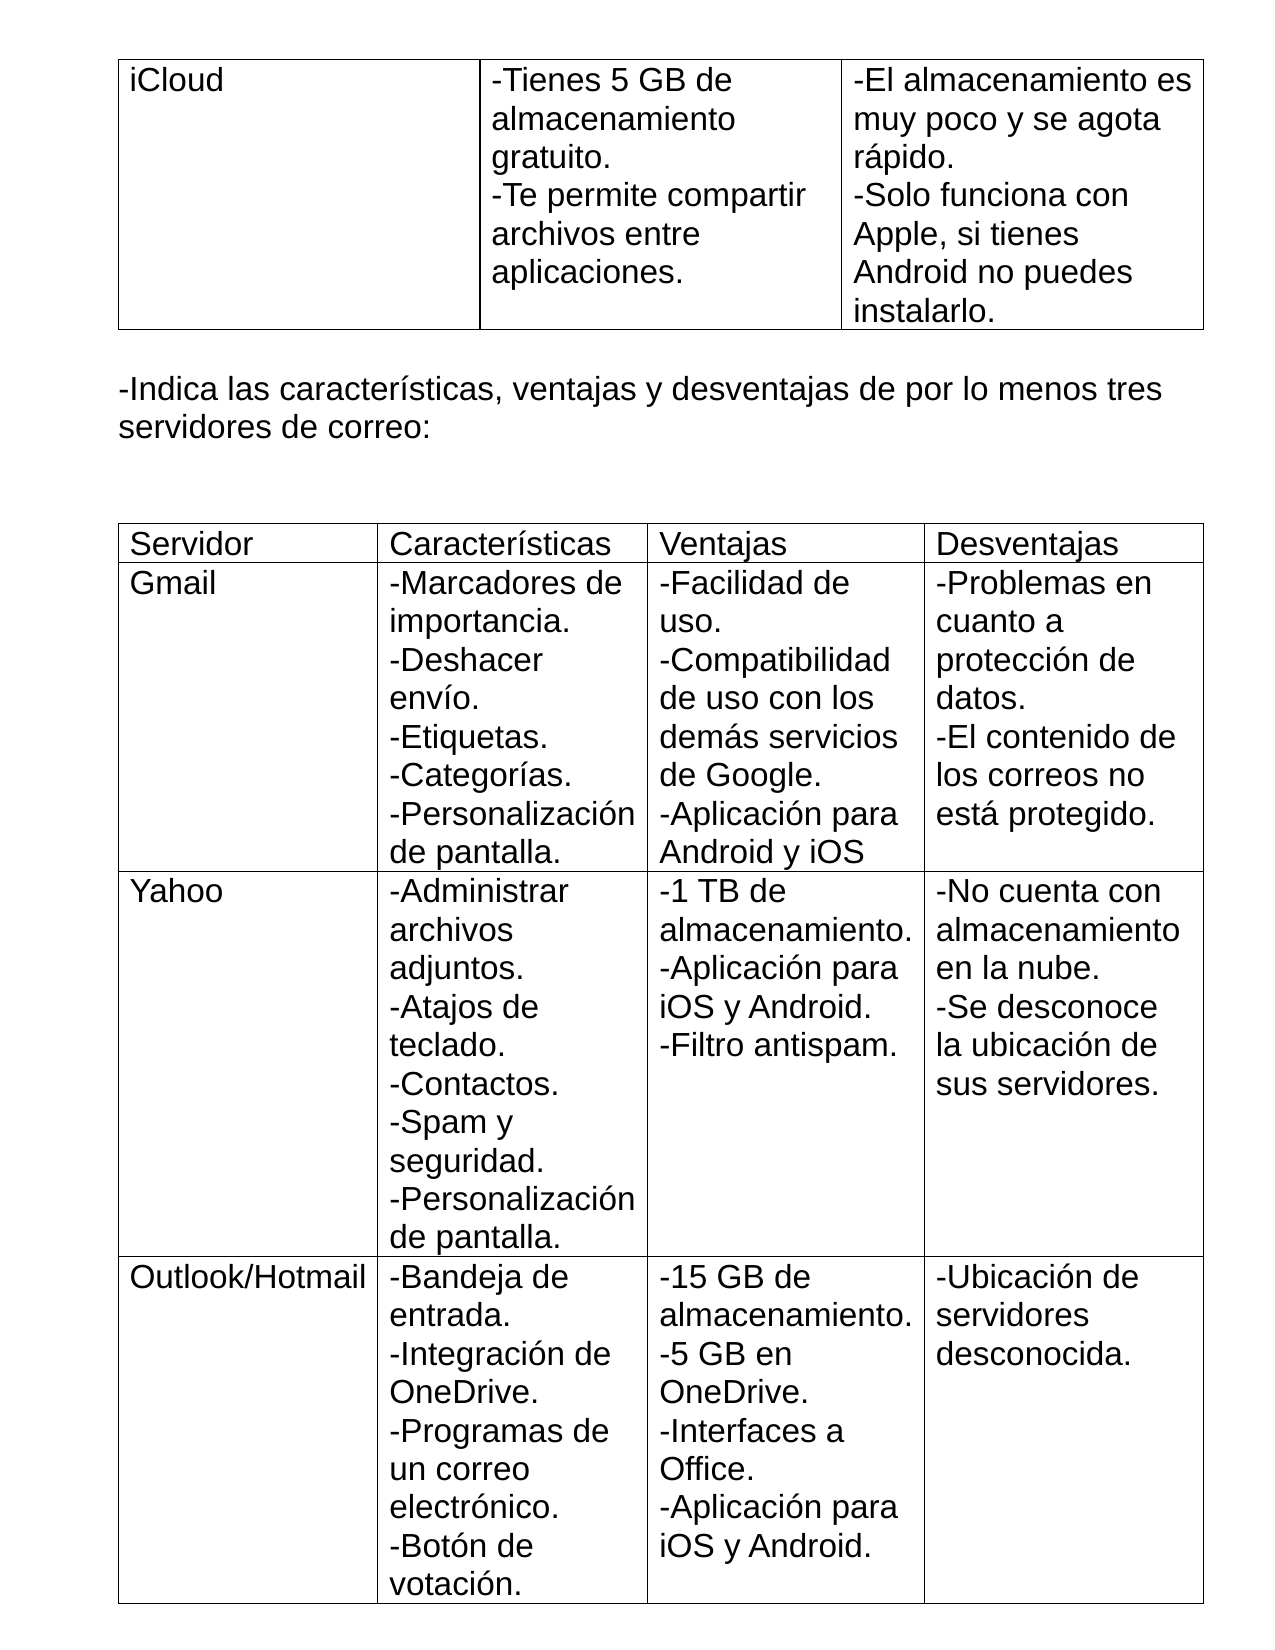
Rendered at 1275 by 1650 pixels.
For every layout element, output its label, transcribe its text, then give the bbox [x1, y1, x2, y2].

table_header Desventajas [925, 524, 1203, 562]
table_cell Gmail [119, 563, 377, 871]
table_cell -No cuenta con almacenamiento en la nube. -Se desconoce la ubicación de sus servidores. [925, 872, 1203, 1256]
table_cell -El almacenamiento es muy poco y se agota rápido. -Solo funciona con Apple, si tienes Android no puedes instalarlo. [842, 60, 1203, 329]
table_cell -Facilidad de uso. -Compatibilidad de uso con los demás servicios de Google. -Aplicación para Android y iOS [648, 563, 924, 871]
table_header Servidor [119, 524, 377, 562]
table_cell -Problemas en cuanto a protección de datos. -El contenido de los correos no está protegido. [925, 563, 1203, 871]
table_cell -Tienes 5 GB de almacenamiento gratuito. -Te permite compartir archivos entre aplicaciones. [481, 60, 841, 329]
table_header Características [378, 524, 647, 562]
table_cell -Bandeja de entrada. -Integración de OneDrive. -Programas de un correo electrónico. -Botón de votación. [378, 1257, 647, 1603]
table_cell -Ubicación de servidores desconocida. [925, 1257, 1203, 1603]
table_cell iCloud [119, 60, 479, 329]
table_cell Yahoo [119, 872, 377, 1256]
table_cell -Marcadores de importancia. -Deshacer envío. -Etiquetas. -Categorías. -Personalización de pantalla. [378, 563, 647, 871]
text -Indica las características, ventajas y desventajas de por lo menos tres servidores de correo: [118, 369, 1205, 446]
table_cell Outlook/Hotmail [119, 1257, 377, 1603]
table_header Ventajas [648, 524, 924, 562]
table_cell -1 TB de almacenamiento. -Aplicación para iOS y Android. -Filtro antispam. [648, 872, 924, 1256]
table_cell -Administrar archivos adjuntos. -Atajos de teclado. -Contactos. -Spam y seguridad. -Personalización de pantalla. [378, 872, 647, 1256]
table_cell -15 GB de almacenamiento. -5 GB en OneDrive. -Interfaces a Office. -Aplicación para iOS y Android. [648, 1257, 924, 1603]
